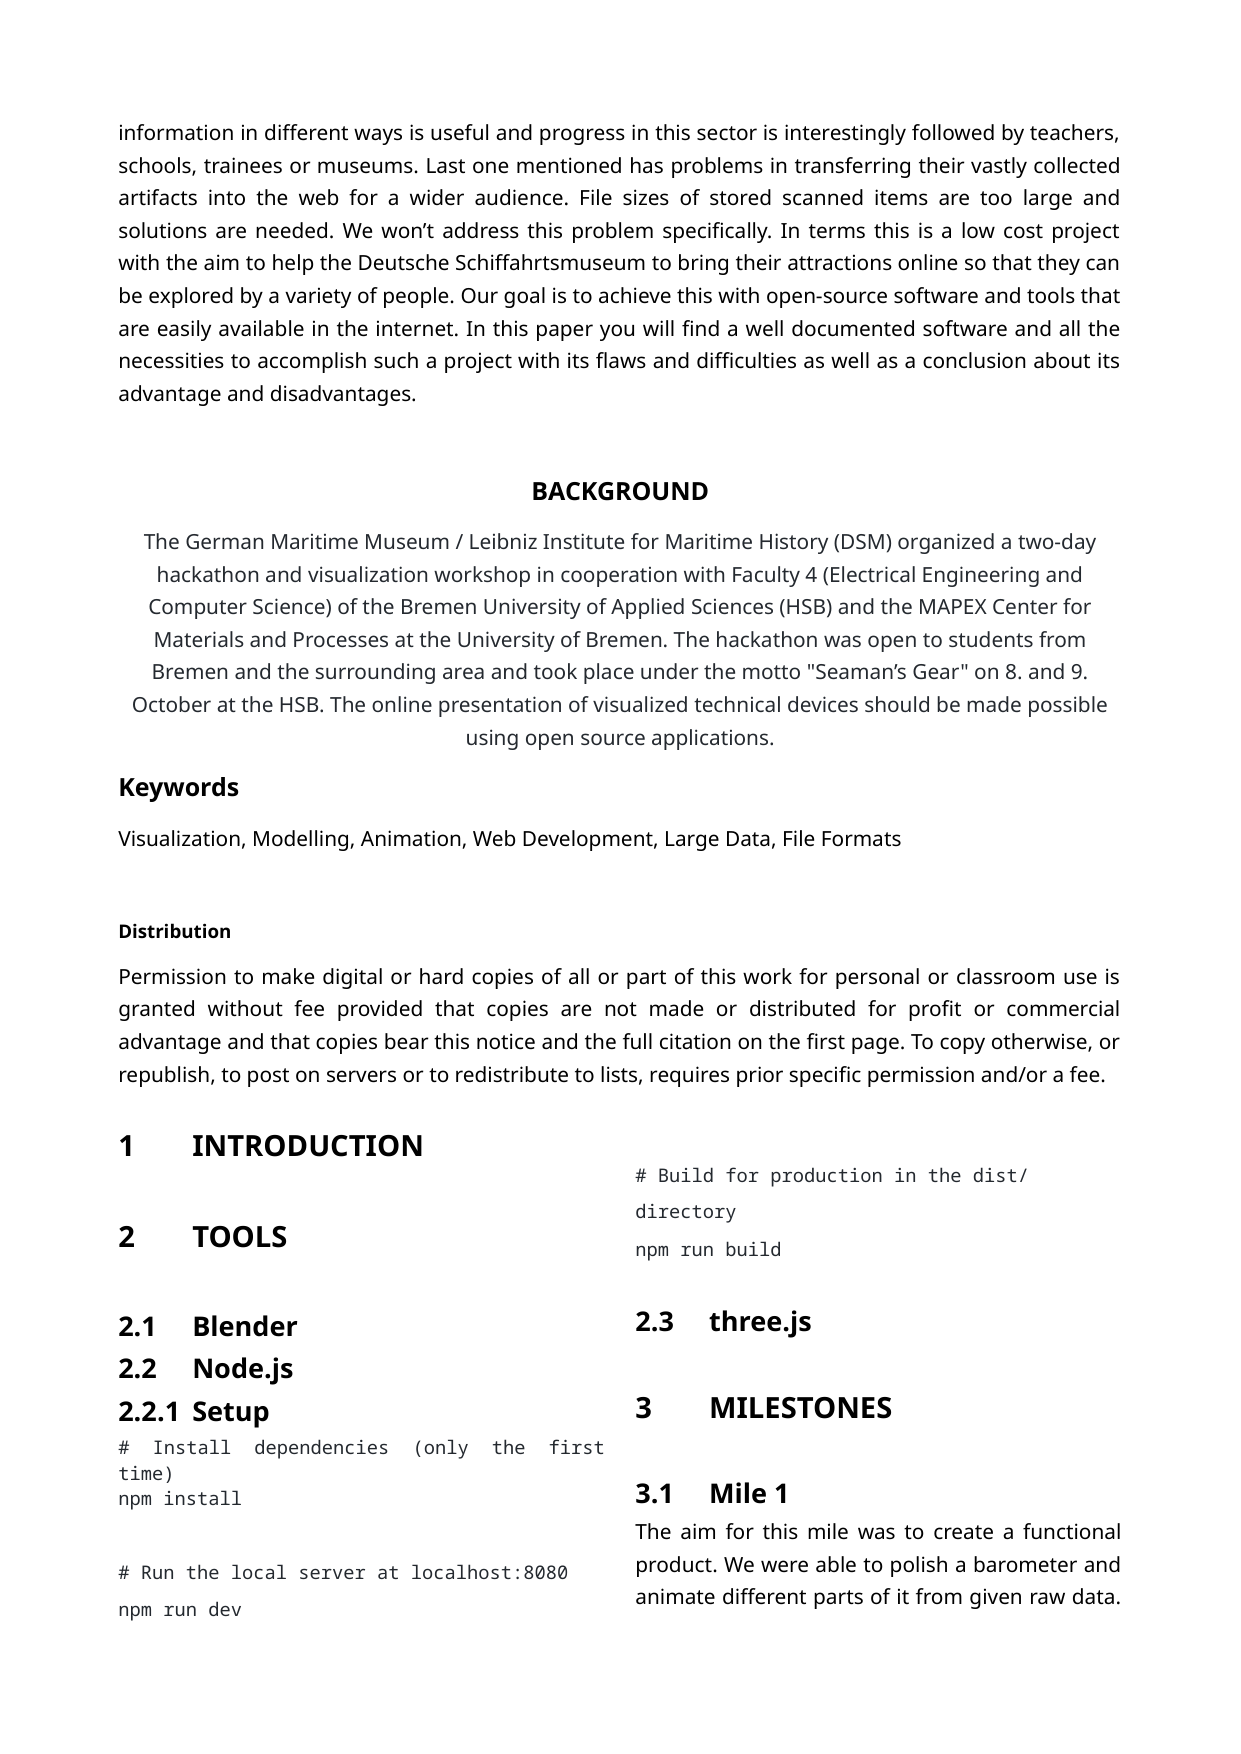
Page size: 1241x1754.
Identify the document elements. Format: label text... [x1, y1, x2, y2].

text Permission to make digital or hard copies of all or part of this work for personal or classroom use is granted without fee provided that copies are not made or distributed for profit or commercial advantage and that copies bear this notice and the full citation on the first page. To copy otherwise, or republish, to post on servers or to redistribute to lists, requires prior specific permission and/or a fee. [118, 962, 1122, 1088]
text 2 TOOLS [118, 1216, 605, 1256]
text npm run dev [118, 1597, 605, 1622]
text # Install dependencies (only the first time) [118, 1434, 605, 1486]
text The German Maritime Museum / Leibniz Institute for Maritime History (DSM) organized a two-day hackathon and visualization workshop in cooperation with Faculty 4 (Electrical Engineering and Computer Science) of the Bremen University of Applied Sciences (HSB) and the MAPEX Center for Materials and Processes at the University of Bremen. The hackathon was open to students from Bremen and the surrounding area and took place under the motto "Seaman’s Gear" on 8. and 9. October at the HSB. The online presentation of visualized technical devices should be made possible using open source applications. [118, 527, 1122, 751]
text Keywords [118, 770, 1122, 804]
text 3 MILESTONES [635, 1387, 1122, 1427]
text npm install [118, 1486, 605, 1511]
text # Run the local server at localhost:8080 [118, 1559, 605, 1585]
text 3.1 Mile 1 [635, 1475, 1122, 1512]
text 1 INTRODUCTION [118, 1125, 605, 1164]
text # Build for production in the dist/ directory [635, 1162, 1122, 1224]
text 2.1 Blender [118, 1307, 605, 1344]
text Visualization, Modelling, Animation, Web Development, Large Data, File Formats [118, 824, 1122, 852]
text 2.2 Node.js [118, 1350, 605, 1387]
text BACKGROUND [118, 473, 1122, 507]
text npm run build [635, 1236, 1122, 1261]
text 2.3 three.js [635, 1302, 1122, 1339]
text The aim for this mile was to create a functional product. We were able to polish a barometer and animate different parts of it from given raw data. [635, 1517, 1122, 1611]
text 2.2.1 Setup [118, 1392, 605, 1429]
text Distribution [118, 918, 1122, 943]
text information in different ways is useful and progress in this sector is interestingly followed by teachers, schools, trainees or museums. Last one mentioned has problems in transferring their vastly collected artifacts into the web for a wider audience. File sizes of stored scanned items are too large and solutions are needed. We won’t address this problem specifically. In terms this is a low cost project with the aim to help the Deutsche Schiffahrtsmuseum to bring their attractions online so that they can be explored by a variety of people. Our goal is to achieve this with open-source software and tools that are easily available in the internet. In this paper you will find a well documented software and all the necessities to accomplish such a project with its flaws and difficulties as well as a conclusion about its advantage and disadvantages. [118, 118, 1122, 407]
